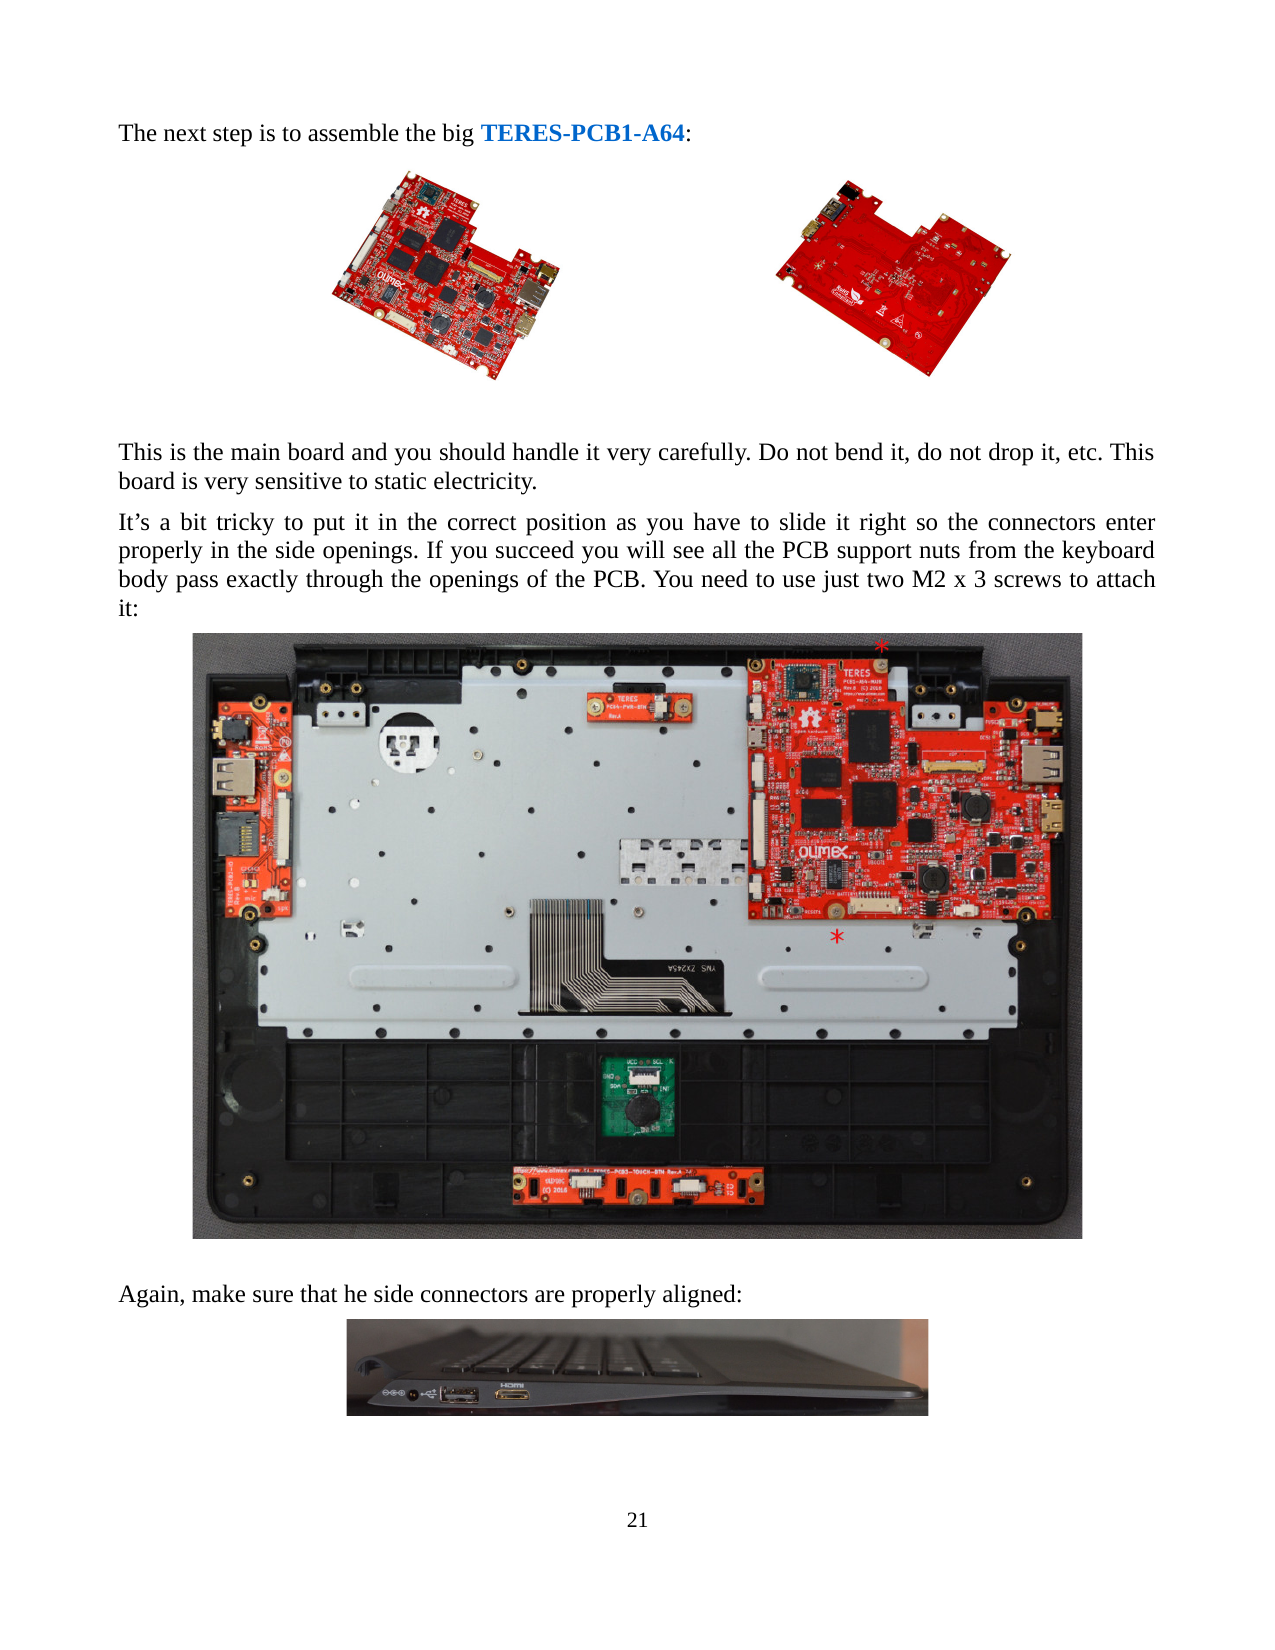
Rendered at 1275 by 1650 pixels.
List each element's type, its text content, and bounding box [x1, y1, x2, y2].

text Again, make sure that he side connectors are properly aligned: [118, 1279, 1157, 1308]
picture [758, 170, 1028, 387]
text It’s a bit tricky to put it in the correct position as you have to slide it right so the connectors enter properly in the side openings. If you succeed you will see all the PCB support nuts from the keyboard body pass exactly through the openings of the PCB. You need to use just two M2 x 3 screws to attach it: [118, 507, 1157, 622]
text The next step is to assemble the big TERES-PCB1-A64: [118, 118, 1157, 147]
picture [346, 1319, 929, 1416]
picture [311, 154, 581, 397]
picture [192, 633, 1083, 1239]
text This is the main board and you should handle it very carefully. Do not bend it, do not drop it, etc. This board is very sensitive to static electricity. [118, 437, 1157, 495]
